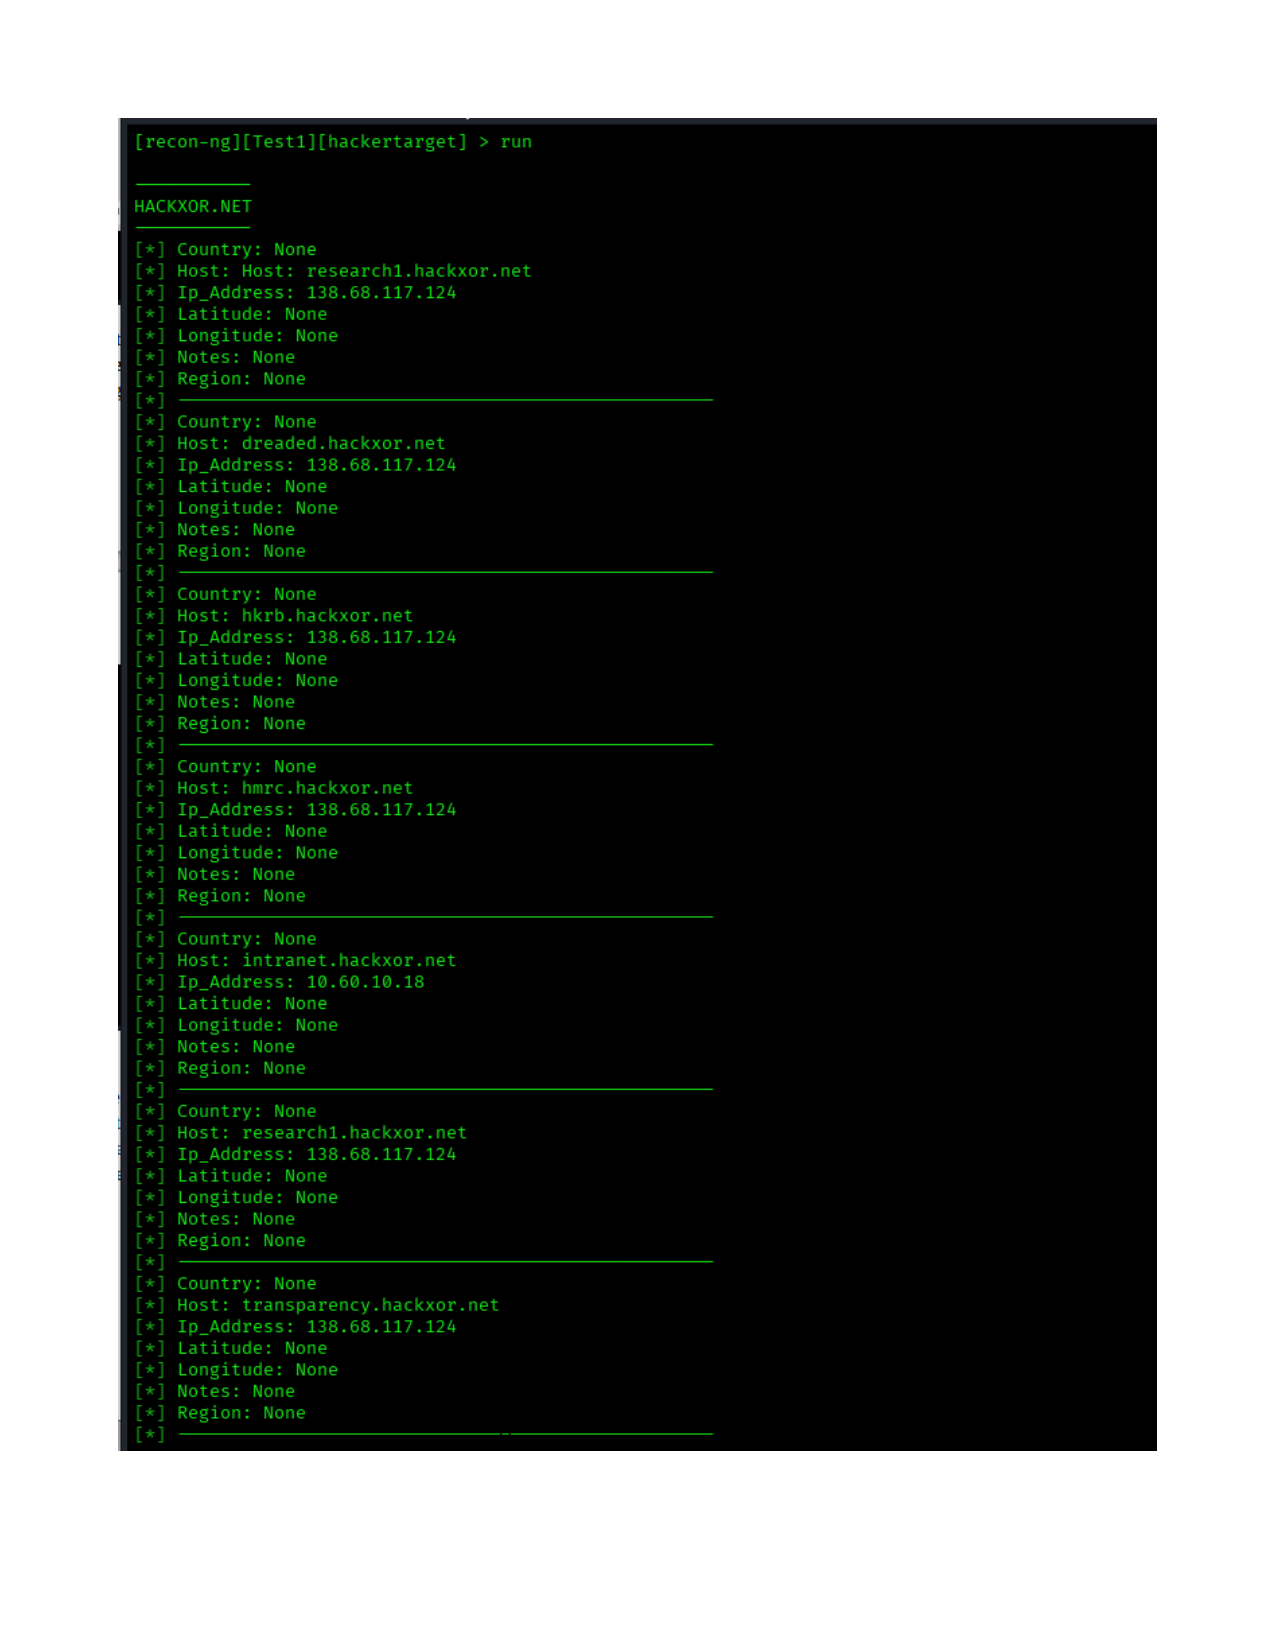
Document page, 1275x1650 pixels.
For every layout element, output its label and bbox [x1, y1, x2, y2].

picture [118, 118, 1157, 1451]
